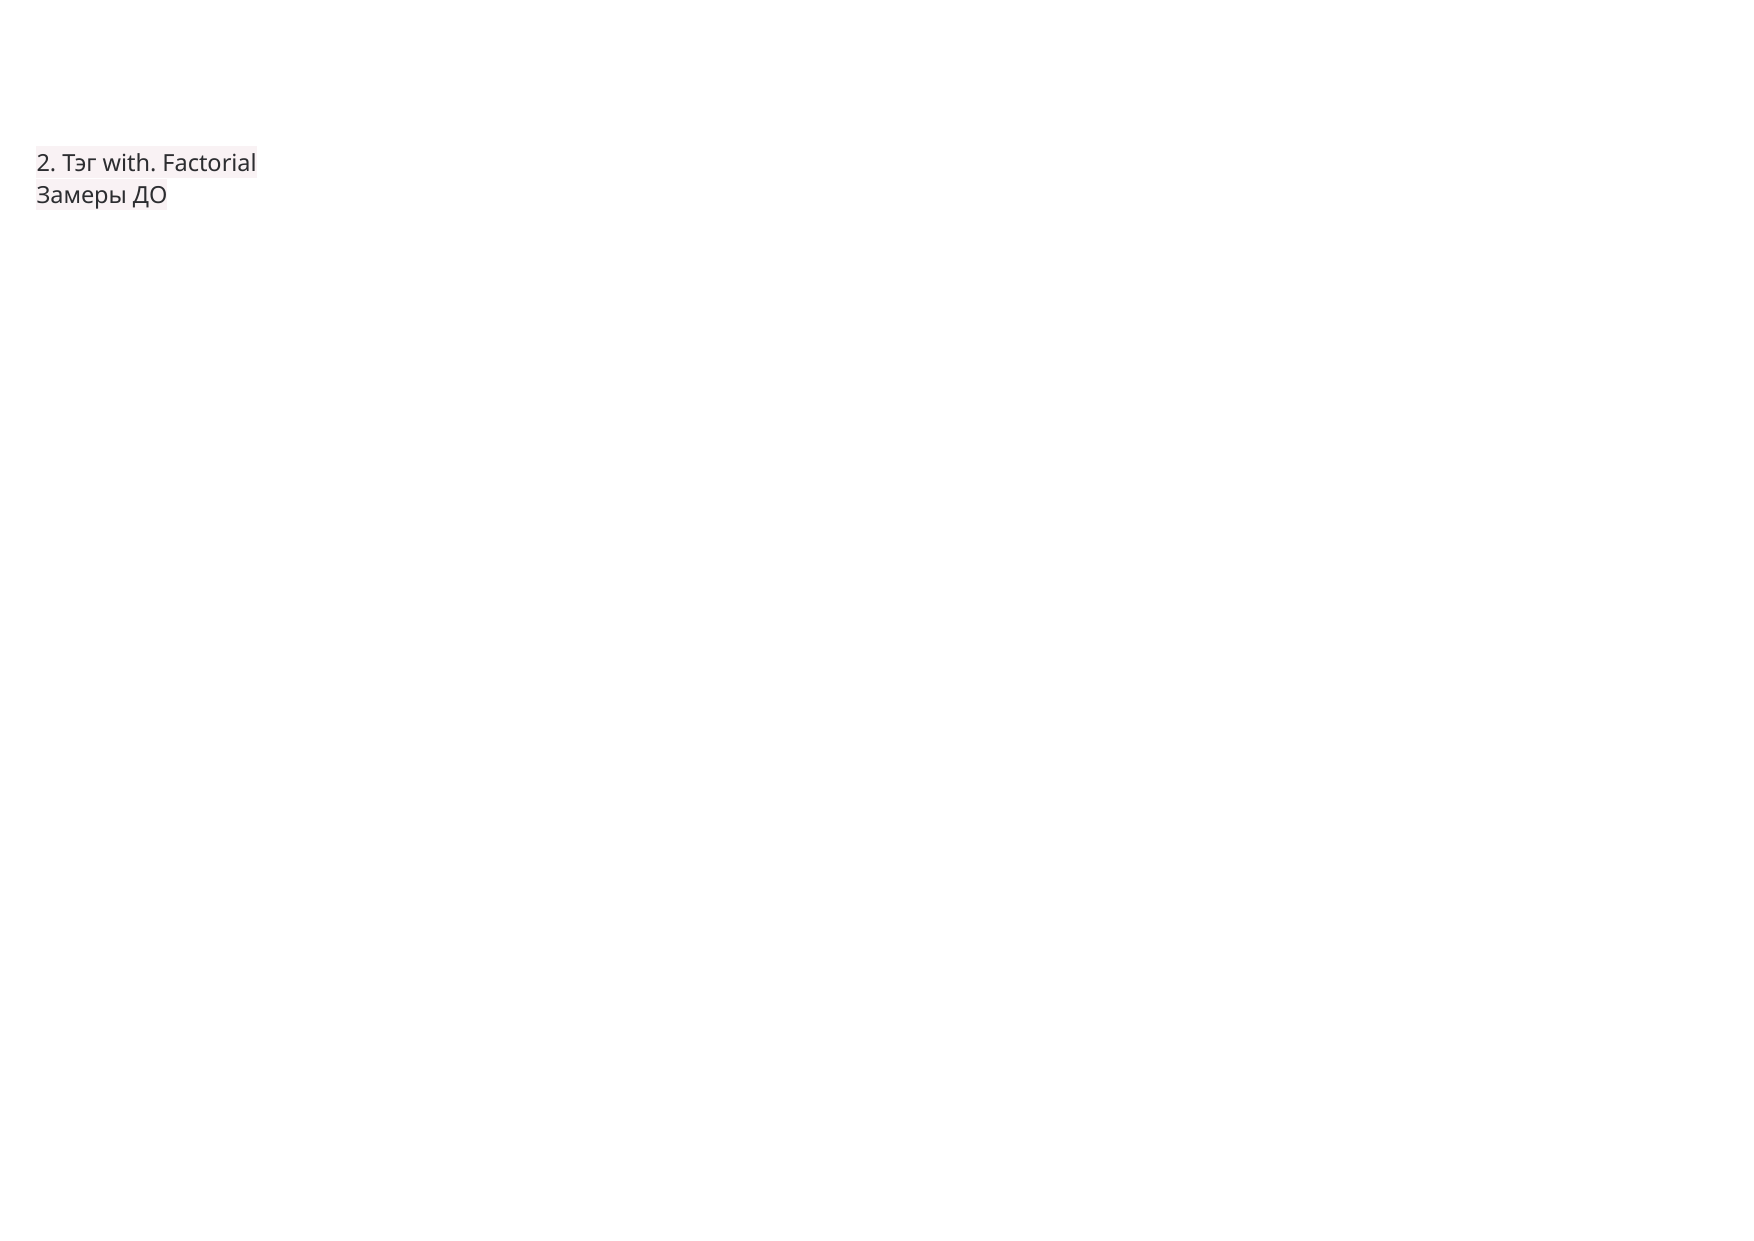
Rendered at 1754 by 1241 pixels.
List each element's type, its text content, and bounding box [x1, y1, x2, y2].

text 2. Тэг with. Factorial [36, 146, 1706, 178]
text Замеры ДО [36, 178, 1706, 210]
